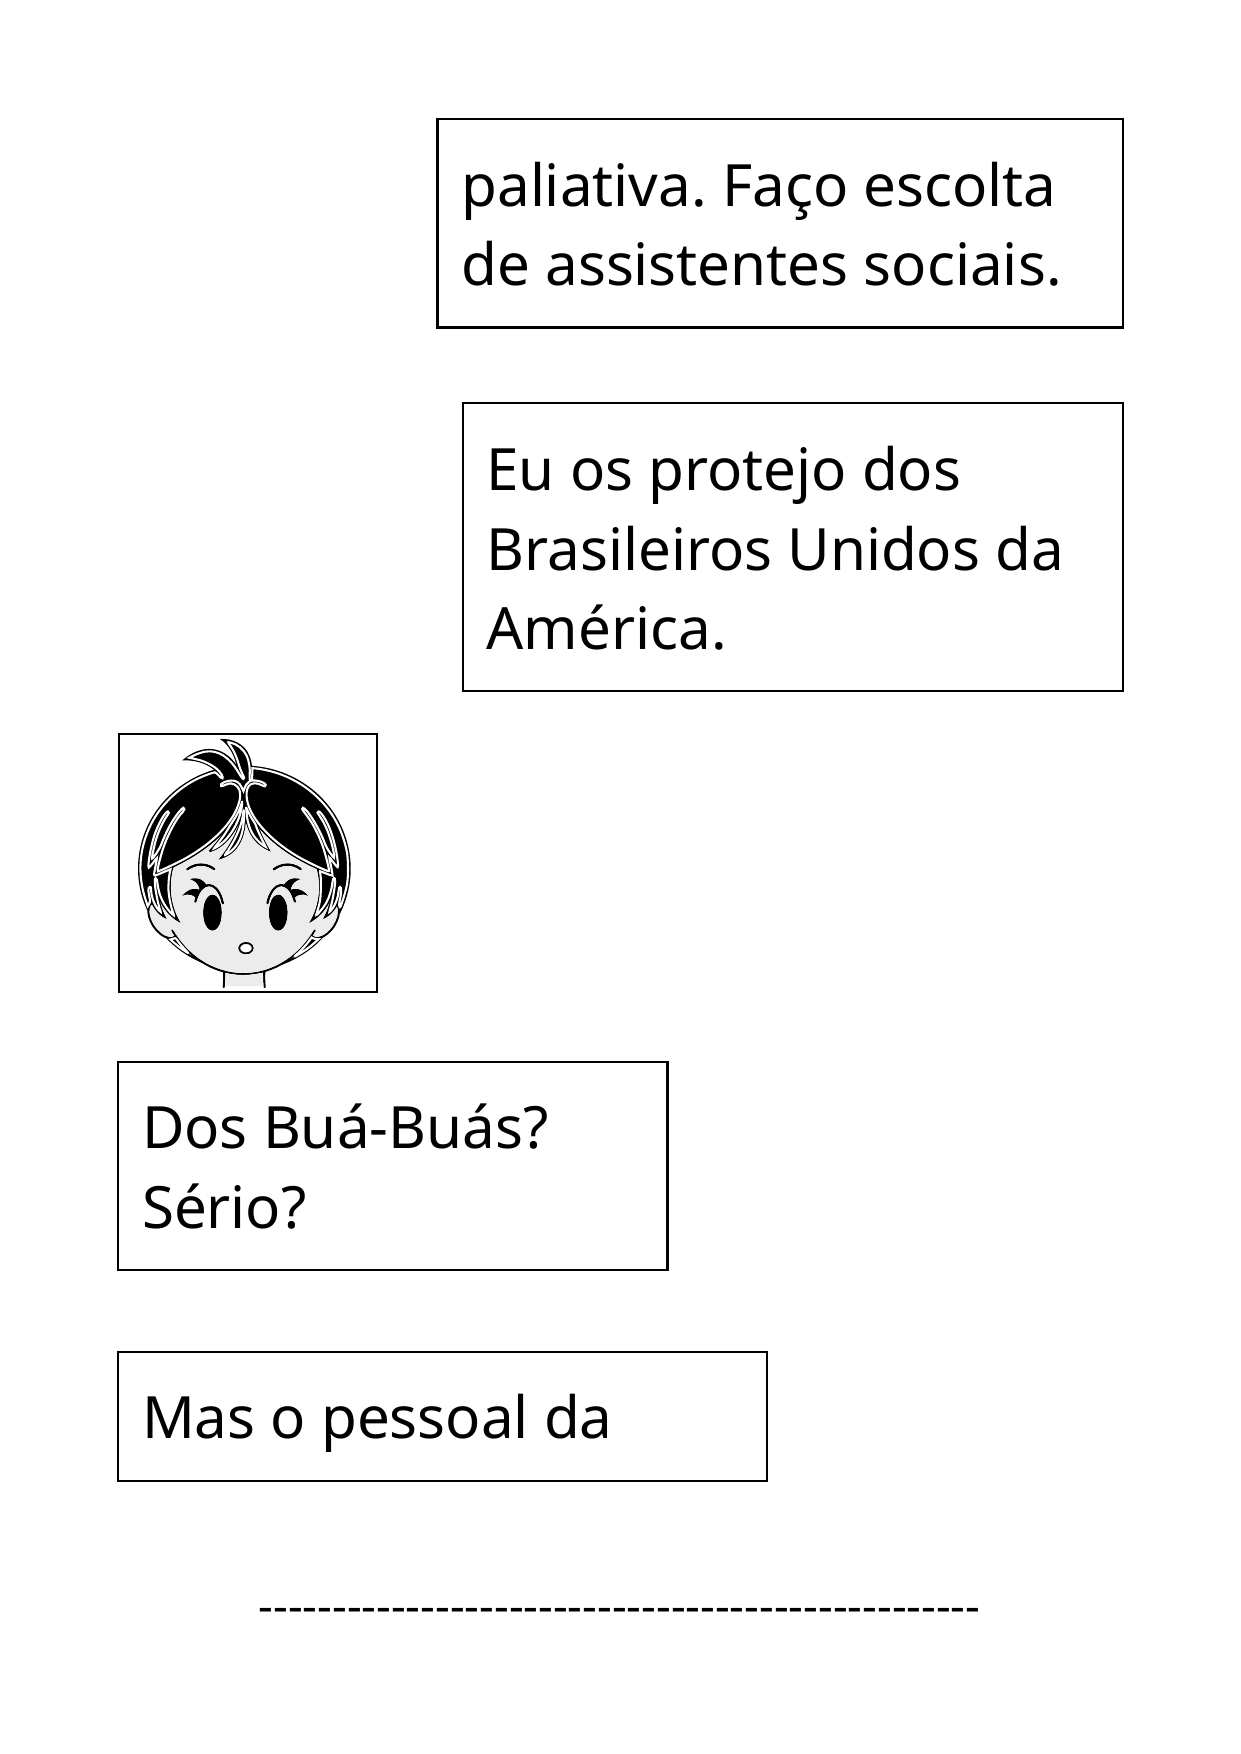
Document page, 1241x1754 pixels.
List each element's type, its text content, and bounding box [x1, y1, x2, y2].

table_header Eu os protejo dos Brasileiros Unidos da América. [464, 404, 1122, 690]
table_header Dos Buá-Buás? Sério? [119, 1063, 666, 1269]
table_header paliativa. Faço escolta de assistentes sociais. [439, 120, 1122, 326]
table_header Mas o pessoal da [119, 1353, 766, 1479]
